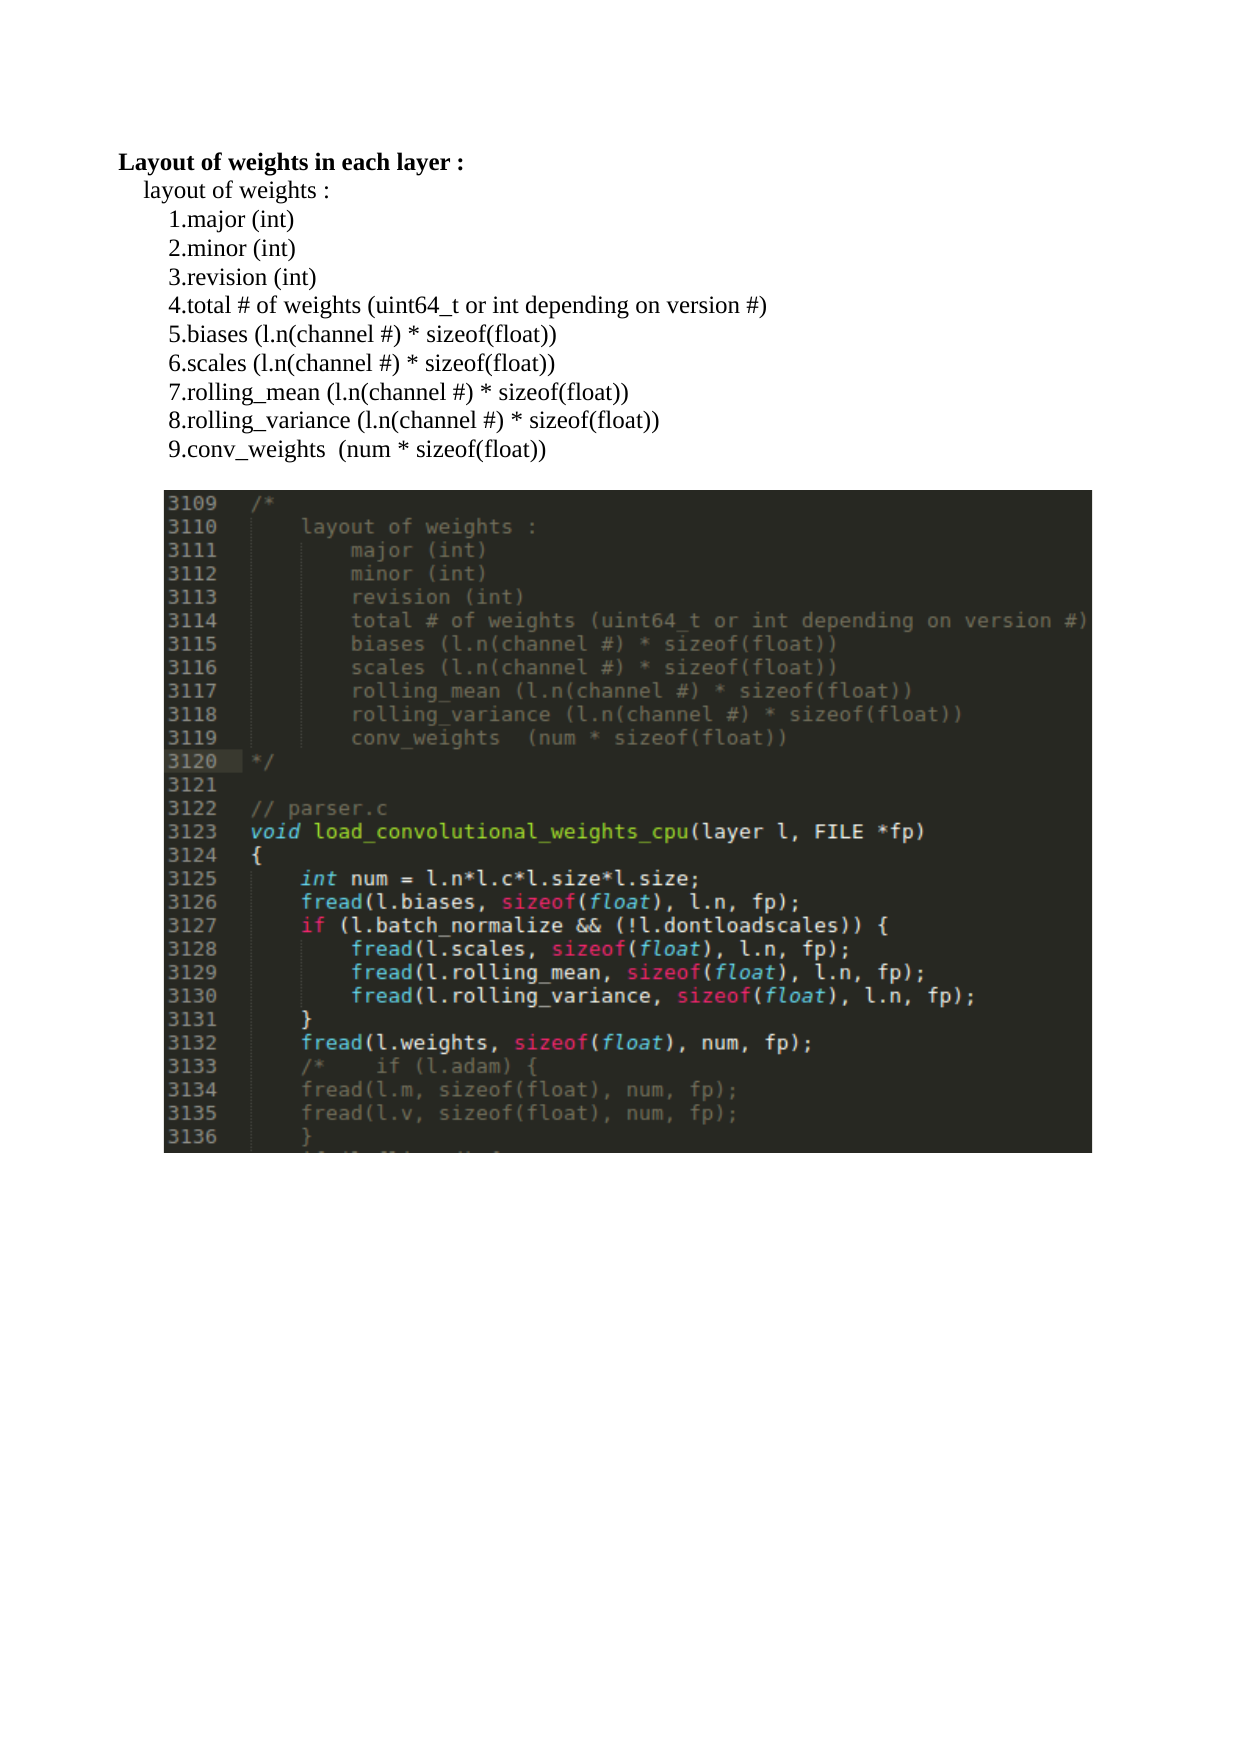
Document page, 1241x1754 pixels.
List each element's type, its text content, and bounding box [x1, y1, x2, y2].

text 4.total # of weights (uint64_t or int depending on version #) [118, 291, 1122, 319]
text 6.scales (l.n(channel #) * sizeof(float)) [118, 348, 1122, 377]
text 8.rolling_variance (l.n(channel #) * sizeof(float)) [118, 406, 1122, 434]
text 5.biases (l.n(channel #) * sizeof(float)) [118, 319, 1122, 348]
text 3.revision (int) [118, 262, 1122, 291]
text layout of weights : [118, 176, 1122, 204]
text 2.minor (int) [118, 233, 1122, 262]
picture [163, 490, 1093, 1153]
text 7.rolling_mean (l.n(channel #) * sizeof(float)) [118, 377, 1122, 406]
text 1.major (int) [118, 204, 1122, 233]
text Layout of weights in each layer : [118, 147, 1122, 176]
text 9.conv_weights (num * sizeof(float)) [118, 434, 1122, 463]
